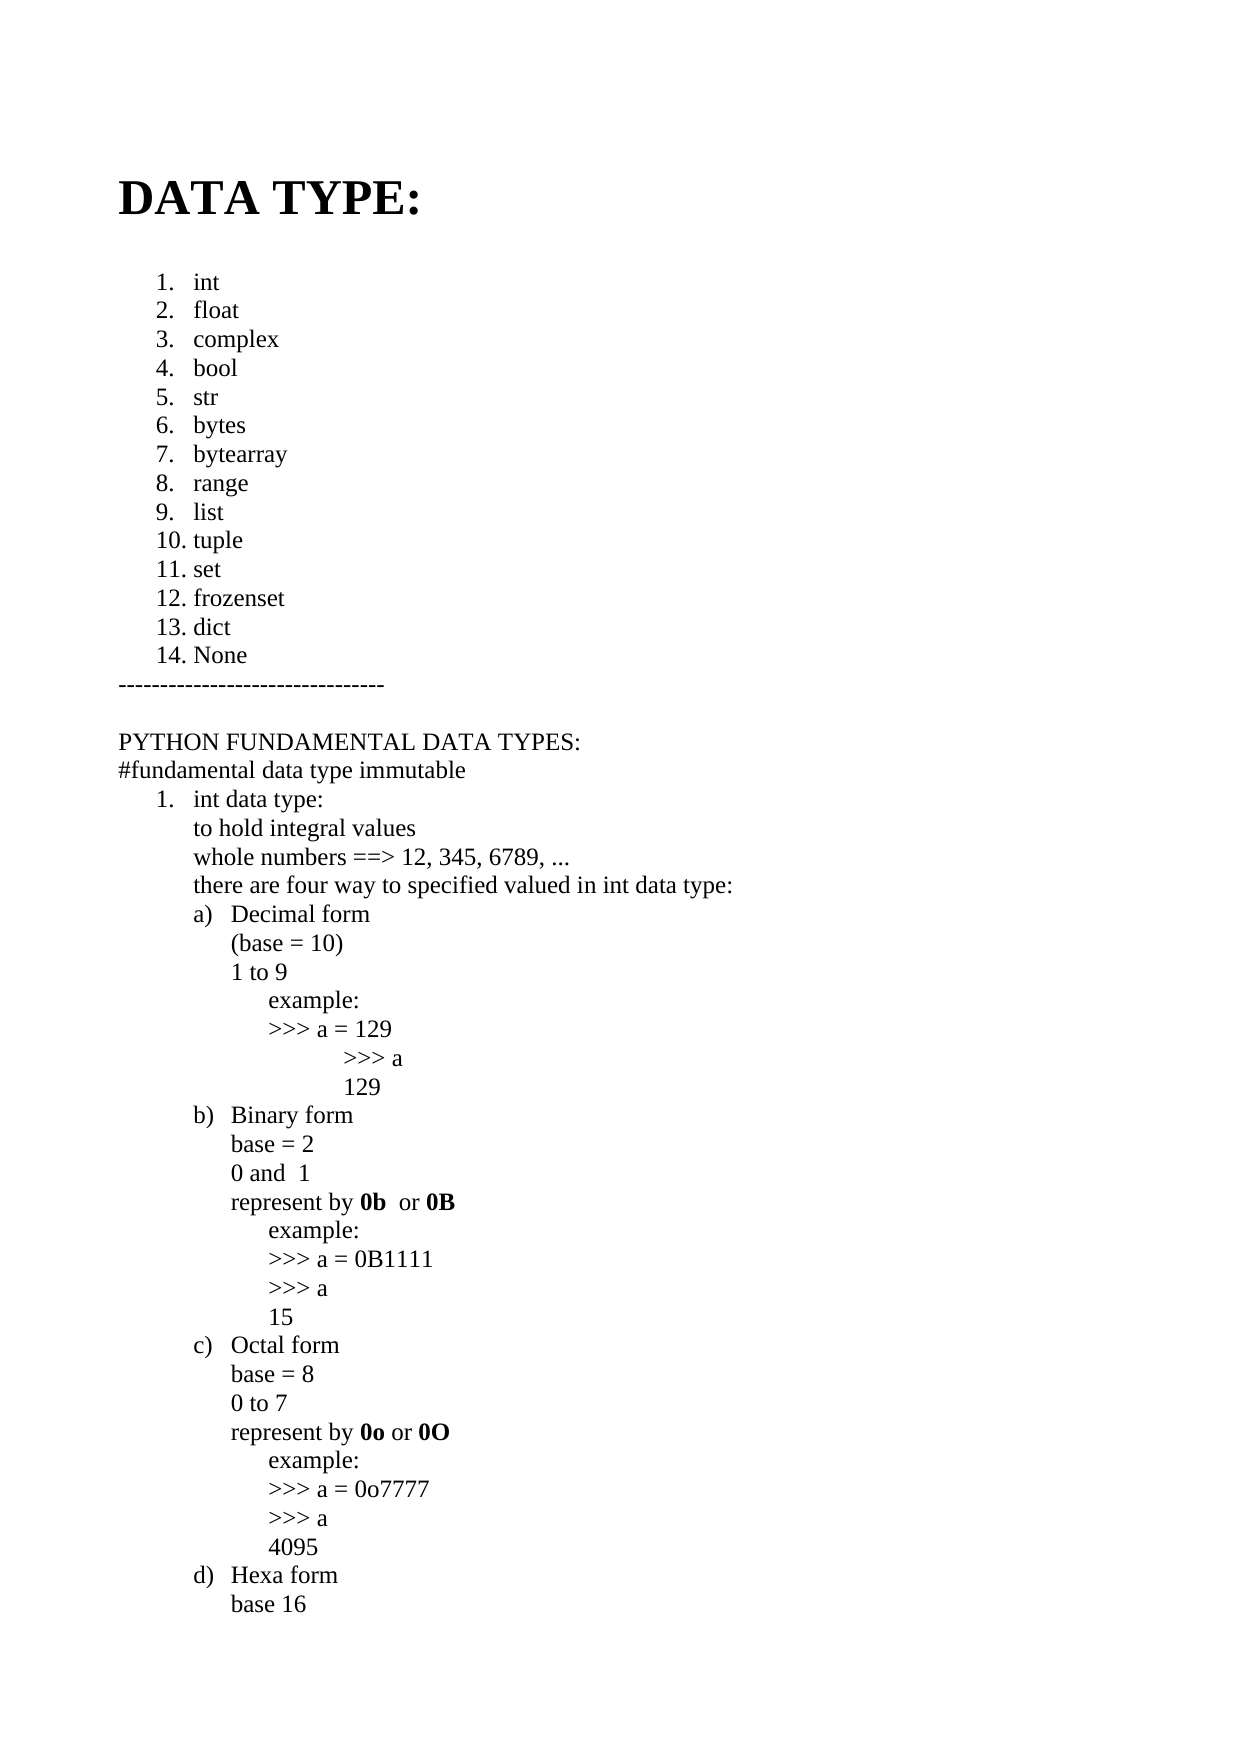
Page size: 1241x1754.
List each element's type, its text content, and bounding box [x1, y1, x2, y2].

list tuple [156, 526, 1122, 554]
list int [156, 267, 1122, 296]
text 1 to 9 [231, 957, 1122, 986]
list Decimal form [193, 899, 1122, 928]
text PYTHON FUNDAMENTAL DATA TYPES: [118, 727, 1122, 756]
text base = 8 [231, 1359, 1122, 1388]
text there are four way to specified valued in int data type: [193, 871, 1122, 899]
text represent by 0o or 0O [231, 1417, 1122, 1446]
list Hexa form [193, 1561, 1122, 1589]
text 15 [268, 1302, 1122, 1331]
list bool [156, 353, 1122, 382]
text base = 2 [231, 1129, 1122, 1158]
text 0 and 1 [231, 1158, 1122, 1187]
text whole numbers ==> 12, 345, 6789, ... [193, 842, 1122, 871]
text #fundamental data type immutable [118, 756, 1122, 784]
list range [156, 468, 1122, 497]
list list [156, 497, 1122, 526]
text to hold integral values [193, 813, 1122, 842]
list None [156, 641, 1122, 669]
text (base = 10) [231, 928, 1122, 957]
list complex [156, 324, 1122, 353]
list set [156, 554, 1122, 583]
subtitle DATA TYPE: [118, 168, 1122, 226]
text example: [268, 986, 1122, 1014]
list bytearray [156, 439, 1122, 468]
text >>> a [268, 1273, 1122, 1302]
list dict [156, 612, 1122, 641]
text base 16 [231, 1589, 1122, 1618]
list int data type: [156, 784, 1122, 813]
list frozenset [156, 583, 1122, 612]
text example: [268, 1446, 1122, 1474]
text example: [268, 1216, 1122, 1244]
text >>> a = 129 [193, 1014, 1122, 1043]
text 129 [193, 1072, 1122, 1101]
list bytes [156, 411, 1122, 439]
text 0 to 7 [231, 1388, 1122, 1417]
list str [156, 382, 1122, 411]
list Octal form [193, 1331, 1122, 1359]
text >>> a = 0o7777 [193, 1474, 1122, 1503]
text >>> a = 0B1111 [268, 1244, 1122, 1273]
text represent by 0b or 0B [231, 1187, 1122, 1216]
text >>> a [193, 1503, 1122, 1532]
list float [156, 296, 1122, 324]
text 4095 [193, 1532, 1122, 1561]
text >>> a [193, 1043, 1122, 1072]
text -------------------------------- [118, 669, 1122, 698]
list Binary form [193, 1101, 1122, 1129]
